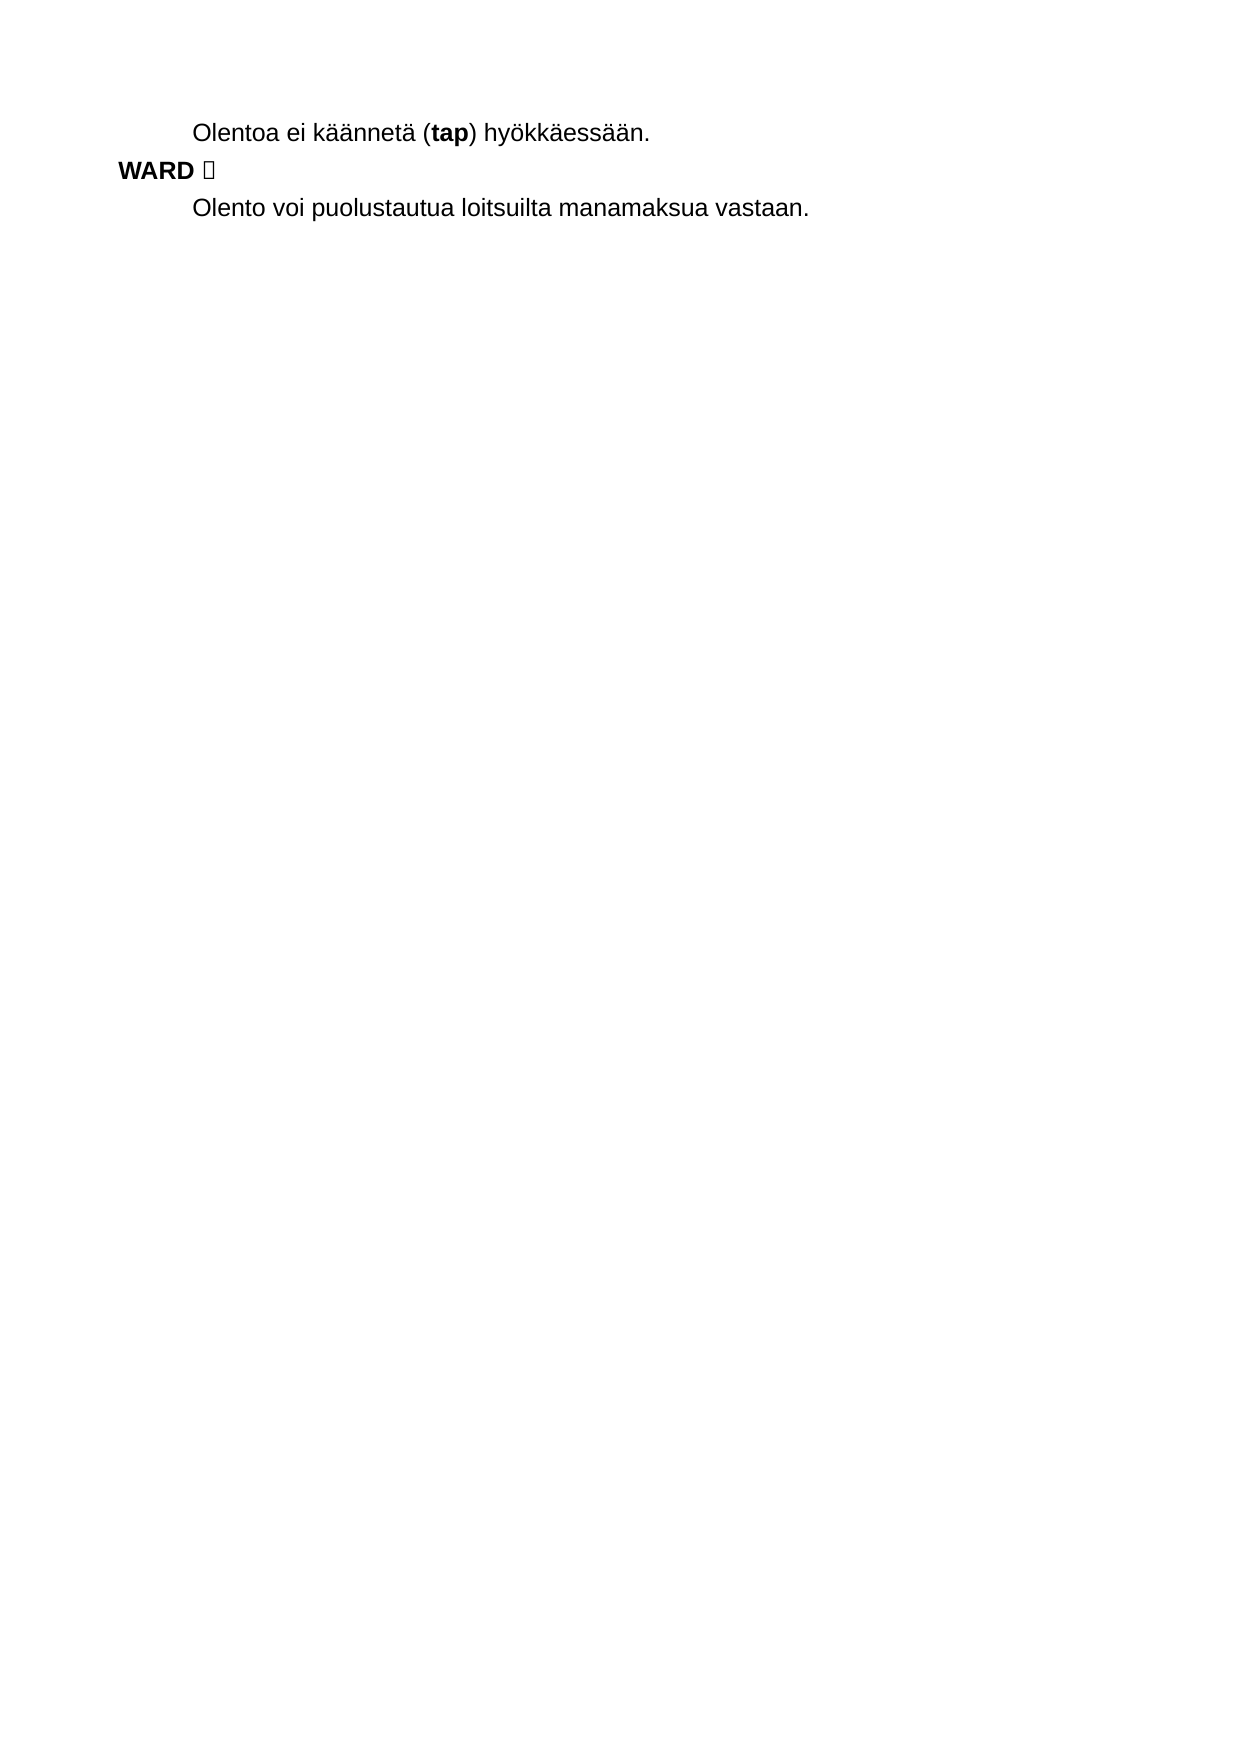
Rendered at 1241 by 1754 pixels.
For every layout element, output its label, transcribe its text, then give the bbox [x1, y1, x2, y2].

text Olentoa ei käännetä (tap) hyökkäessään. [118, 118, 1122, 147]
text WARD  [118, 153, 1122, 187]
text Olento voi puolustautua loitsuilta manamaksua vastaan. [118, 193, 1122, 222]
